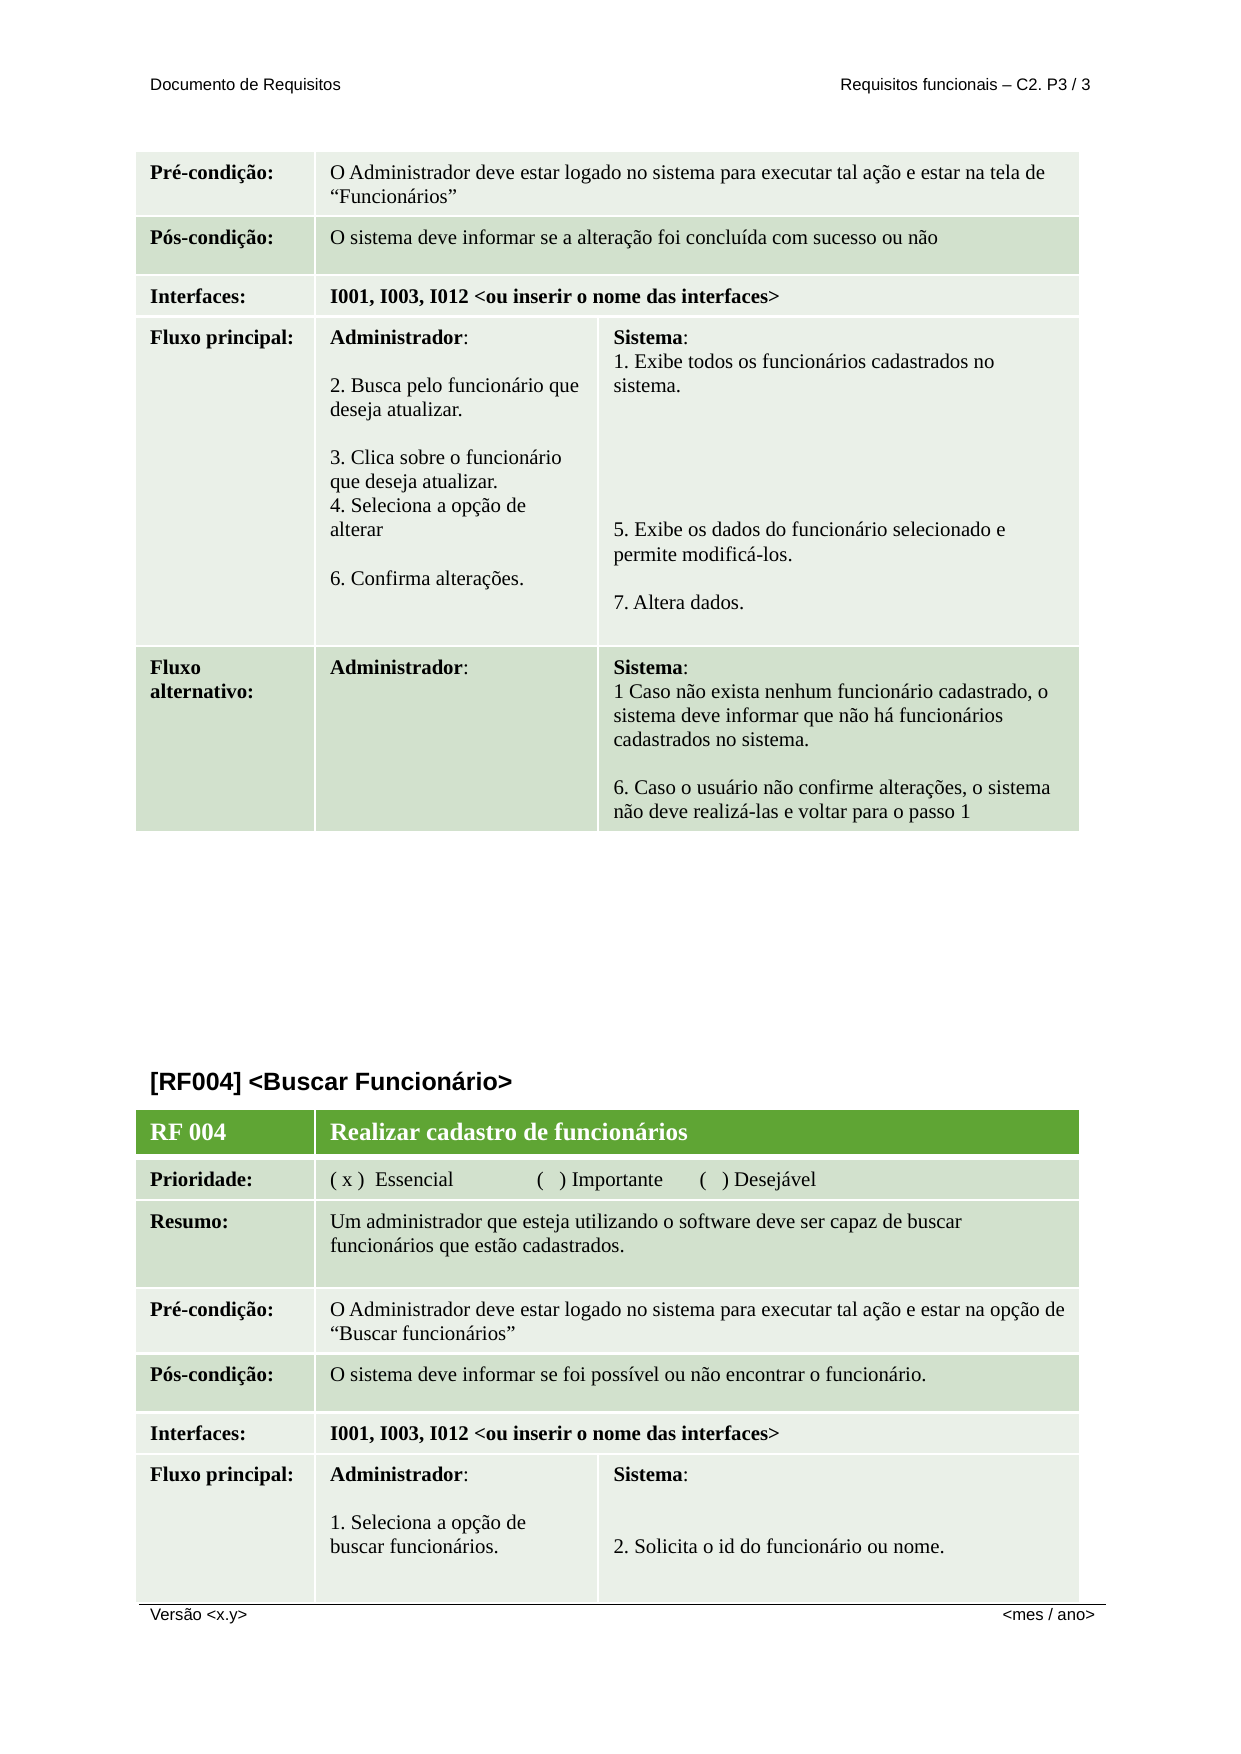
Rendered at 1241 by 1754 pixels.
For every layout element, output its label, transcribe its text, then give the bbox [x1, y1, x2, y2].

table_cell Sistema: 1 Caso não exista nenhum funcionário cadastrado, o sistema deve informar que não há funcionários cadastrados no sistema. 6. Caso o usuário não confirme alterações, o sistema não deve realizá-las e voltar para o passo 1 [599, 647, 1079, 831]
table_cell Sistema: 2. Solicita o id do funcionário ou nome. [599, 1455, 1079, 1602]
table_cell Interfaces: [136, 276, 314, 315]
table_cell Sistema: 1. Exibe todos os funcionários cadastrados no sistema. 5. Exibe os dados do funcionário selecionado e permite modificá-los. 7. Altera dados. [599, 318, 1079, 645]
text [RF004] <Buscar Funcionário> [150, 1067, 1090, 1095]
table_cell Pré-condição: [136, 152, 314, 215]
table_cell Resumo: [136, 1201, 314, 1287]
table_cell Administrador: 2. Busca pelo funcionário que deseja atualizar. 3. Clica sobre o funcionário que deseja atualizar. 4. Seleciona a opção de alterar 6. Confirma alterações. [316, 318, 597, 645]
table_cell Fluxo principal: [136, 318, 314, 645]
table_cell ( x ) Essencial ( ) Importante ( ) Desejável [316, 1160, 1079, 1199]
table_header Realizar cadastro de funcionários [316, 1110, 1079, 1154]
table_cell O sistema deve informar se a alteração foi concluída com sucesso ou não [316, 217, 1079, 274]
table_cell Pós-condição: [136, 217, 314, 274]
table_cell Administrador: 1. Seleciona a opção de buscar funcionários. [316, 1455, 597, 1602]
table_cell Interfaces: [136, 1414, 314, 1453]
table_cell Prioridade: [136, 1160, 314, 1199]
table_cell I001, I003, I012 <ou inserir o nome das interfaces> [316, 276, 1079, 315]
table_cell Administrador: [316, 647, 597, 831]
table_cell Fluxo alternativo: [136, 647, 314, 831]
table_cell Um administrador que esteja utilizando o software deve ser capaz de buscar funcionários que estão cadastrados. [316, 1201, 1079, 1287]
table_cell O Administrador deve estar logado no sistema para executar tal ação e estar na tela de “Funcionários” [316, 152, 1079, 215]
table_cell O Administrador deve estar logado no sistema para executar tal ação e estar na opção de “Buscar funcionários” [316, 1289, 1079, 1352]
table_cell I001, I003, I012 <ou inserir o nome das interfaces> [316, 1414, 1079, 1453]
table_cell O sistema deve informar se foi possível ou não encontrar o funcionário. [316, 1355, 1079, 1411]
table_cell Pré-condição: [136, 1289, 314, 1352]
table_header RF 004 [136, 1110, 314, 1154]
table_cell Fluxo principal: [136, 1455, 314, 1602]
table_cell Pós-condição: [136, 1355, 314, 1411]
